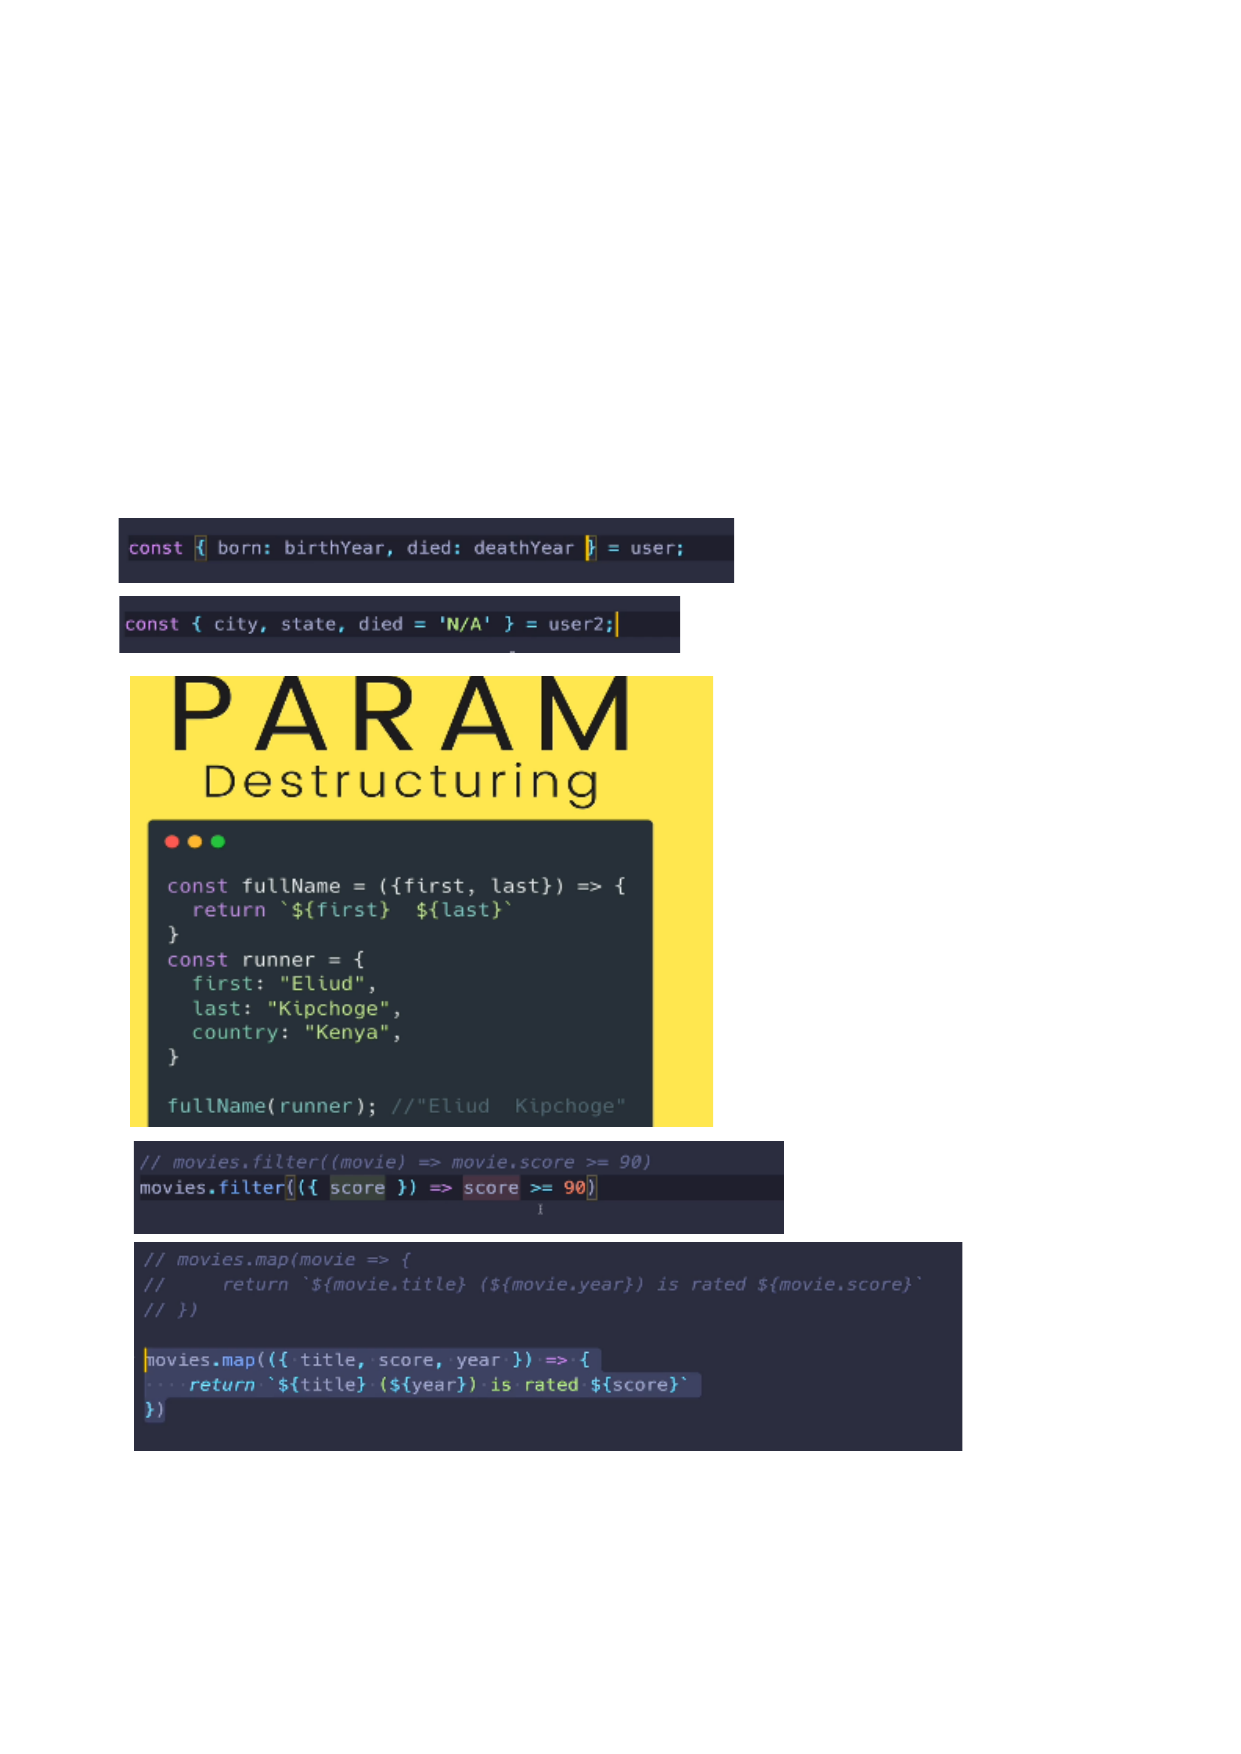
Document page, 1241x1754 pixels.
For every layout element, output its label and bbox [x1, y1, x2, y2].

picture [130, 676, 714, 1127]
picture [119, 596, 681, 653]
picture [133, 1141, 784, 1234]
picture [118, 518, 735, 583]
picture [134, 1242, 963, 1451]
